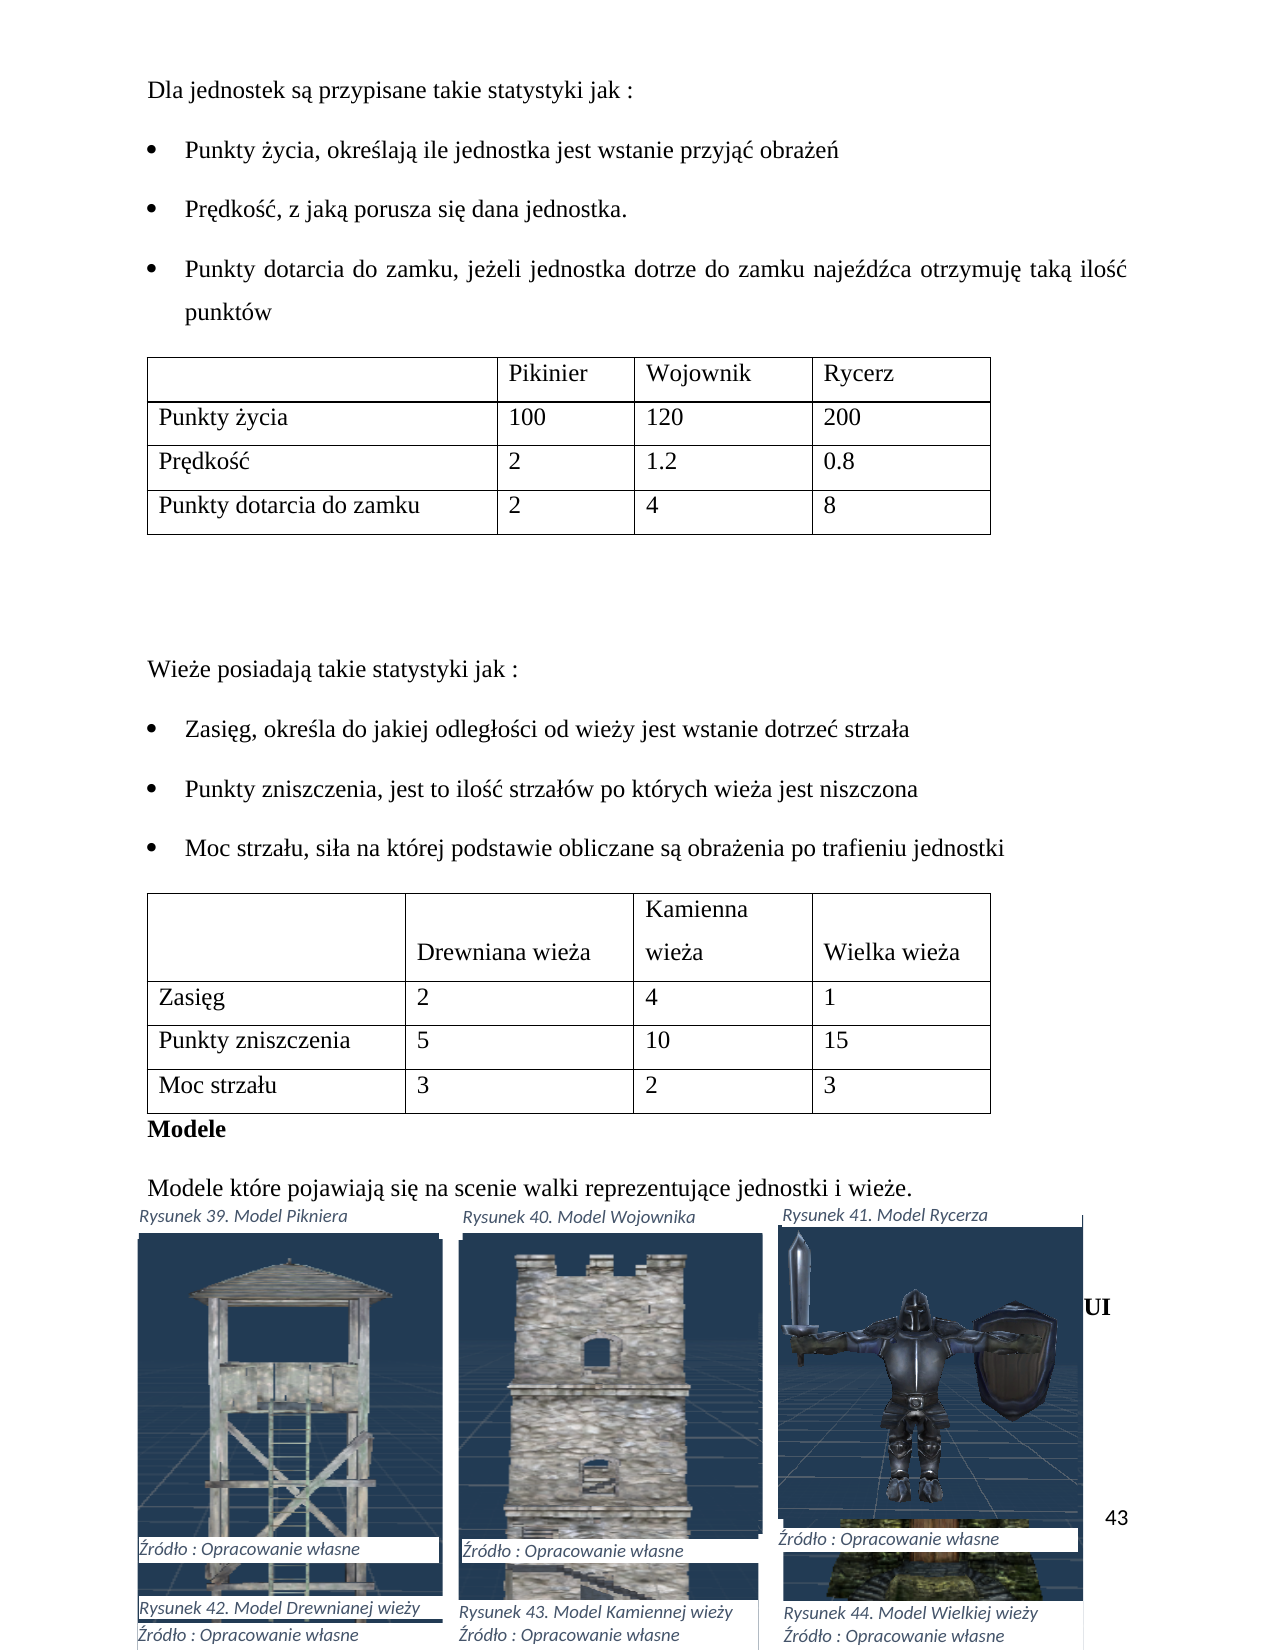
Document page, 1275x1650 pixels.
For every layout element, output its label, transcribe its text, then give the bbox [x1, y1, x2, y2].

table_cell 5 [406, 1026, 633, 1069]
text UI [1084, 1292, 1128, 1321]
table_header Wojownik [635, 358, 812, 401]
table_header [148, 358, 497, 401]
text Rysunek 39. Model Pikniera [139, 1204, 439, 1226]
list Punkty życia, określają ile jednostka jest wstanie przyjąć obrażeń [147, 135, 1128, 163]
table_cell 4 [634, 982, 812, 1024]
text Źródło : Opracowanie własne [139, 1537, 439, 1560]
text Źródło : Opracowanie własne [462, 1539, 762, 1562]
text Źródło : Opracowanie własne [783, 1624, 1083, 1647]
text Źródło : Opracowanie własne [458, 1623, 758, 1646]
table_cell 0.8 [813, 446, 990, 489]
table_header Rycerz [813, 358, 990, 401]
table_cell Punkty życia [148, 403, 497, 445]
text Modele które pojawiają się na scenie walki reprezentujące jednostki i wieże. [147, 1173, 1128, 1202]
text Dla jednostek są przypisane takie statystyki jak : [147, 75, 1128, 104]
text Modele [147, 1114, 1128, 1142]
table_cell 10 [634, 1026, 812, 1069]
table_header Kamienna wieża [634, 894, 812, 981]
table_header Pikinier [498, 358, 634, 401]
list Moc strzału, siła na której podstawie obliczane są obrażenia po trafieniu jednostki [147, 833, 1128, 862]
table_cell 1.2 [635, 446, 812, 489]
list Zasięg, określa do jakiej odległości od wieży jest wstanie dotrzeć strzała [147, 714, 1128, 743]
text Rysunek 41. Model Rycerza [782, 1203, 1082, 1226]
table_header Drewniana wieża [406, 894, 633, 981]
table_cell Moc strzału [148, 1070, 405, 1113]
table_header Wielka wieża [813, 894, 990, 981]
text [443, 1292, 458, 1321]
table_cell 100 [498, 403, 634, 445]
text Rysunek 42. Model Drewnianej wieży [139, 1596, 443, 1619]
table_cell 2 [498, 491, 634, 533]
table_cell 2 [406, 982, 633, 1024]
text Źródło : Opracowanie własne [778, 1528, 1078, 1551]
table_cell 15 [813, 1026, 990, 1069]
table_cell Punkty dotarcia do zamku [148, 491, 497, 533]
text Rysunek 44. Model Wielkiej wieży [783, 1601, 1083, 1624]
table_cell 1 [813, 982, 990, 1024]
list Punkty dotarcia do zamku, jeżeli jednostka dotrze do zamku najeźdźca otrzymuję taką ilość punktów [147, 254, 1128, 326]
list Prędkość, z jaką porusza się dana jednostka. [147, 194, 1128, 223]
table_header [148, 894, 405, 981]
table_cell 200 [813, 403, 990, 445]
table_cell Punkty zniszczenia [148, 1026, 405, 1069]
list Punkty zniszczenia, jest to ilość strzałów po których wieża jest niszczona [147, 774, 1128, 802]
table_cell Zasięg [148, 982, 405, 1024]
table_cell 8 [813, 491, 990, 533]
table_cell 2 [634, 1070, 812, 1113]
table_cell Prędkość [148, 446, 497, 489]
table_cell 120 [635, 403, 812, 445]
table_cell 4 [635, 491, 812, 533]
text Wieże posiadają takie statystyki jak : [147, 654, 1128, 683]
text Źródło : Opracowanie własne [138, 1623, 443, 1646]
text Rysunek 43. Model Kamiennej wieży [458, 1600, 758, 1623]
table_cell 3 [406, 1070, 633, 1113]
text Rysunek 40. Model Wojownika [462, 1205, 762, 1226]
table_cell 2 [498, 446, 634, 489]
table_cell 3 [813, 1070, 990, 1113]
text [763, 1292, 778, 1321]
